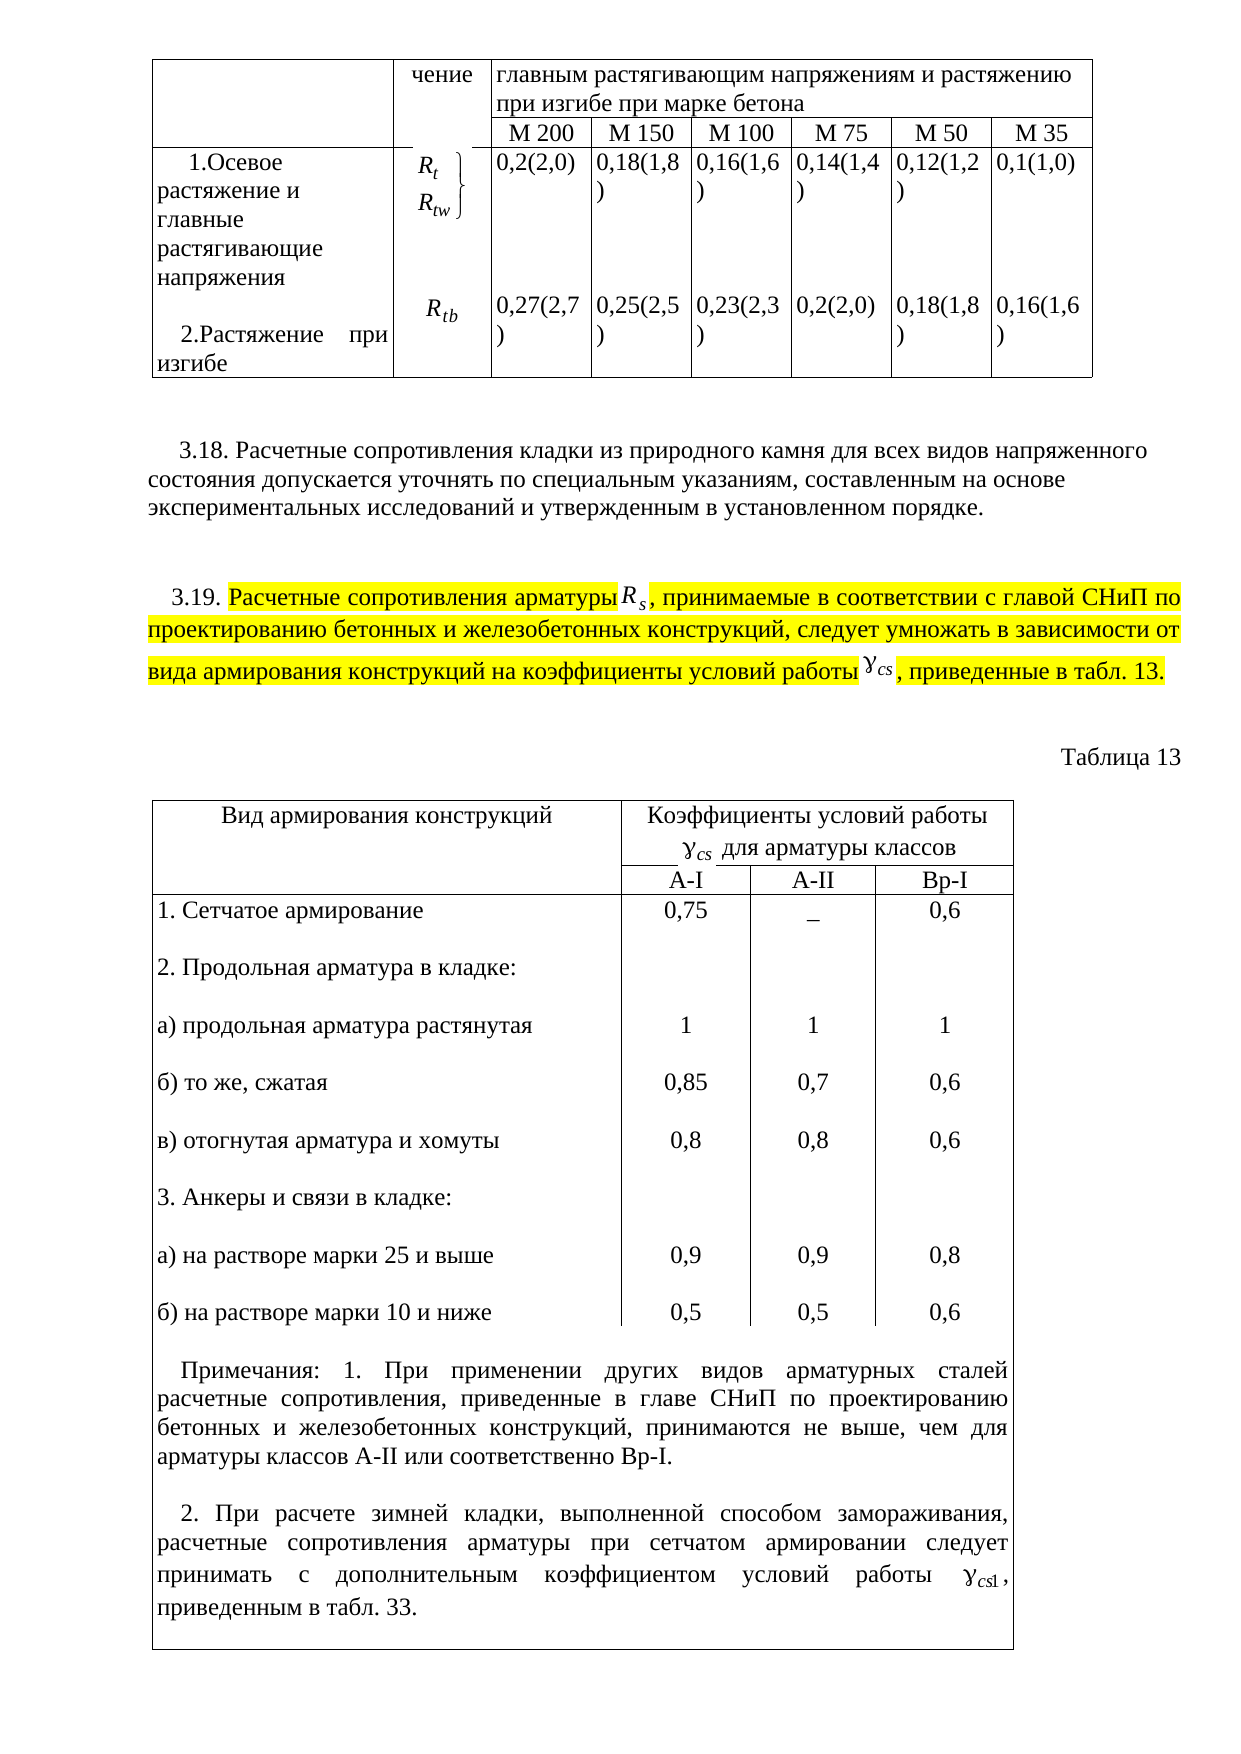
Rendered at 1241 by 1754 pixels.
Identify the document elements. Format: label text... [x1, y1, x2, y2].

table_cell 0,2(2,0) [492, 148, 591, 291]
table_cell _ [751, 895, 875, 952]
table_cell 1 [622, 1010, 750, 1067]
table_cell 0,23(2,3) [692, 291, 791, 377]
table_cell 0,16(1,6) [992, 291, 1092, 377]
table_header главным растягивающим напряжениям и растяжению при изгибе при марке бетона [492, 60, 1092, 117]
table_cell 1 [751, 1010, 875, 1067]
table_cell 0,9 [751, 1240, 875, 1297]
table_cell 2. Продольная арматура в кладке: [153, 952, 621, 1010]
table_cell 1 [876, 1010, 1013, 1067]
table_cell [751, 1182, 875, 1240]
table_cell [876, 952, 1013, 1010]
table_cell б) то же, сжатая [153, 1067, 621, 1125]
table_cell М 150 [592, 118, 691, 146]
table_cell б) на растворе марки 10 и ниже [153, 1297, 621, 1326]
table_cell 0,5 [751, 1297, 875, 1326]
table_cell А-I [622, 866, 750, 894]
table_cell Примечания: 1. При применении других видов арматурных сталей расчетные сопротивления, приведенные в главе СНиП по проектированию бетонных и железобетонных конструкций, принимаются не выше, чем для арматуры классов A-II или соответственно Bp-I. 2. При расчете зимней кладки, выполненной способом замораживания, расчетные сопротивления арматуры при сетчатом армировании следует принимать с дополнительным коэффициентом условий работы , приведенным в табл. 33. [153, 1326, 1013, 1649]
table_cell 0,75 [622, 895, 750, 952]
table_cell 3. Анкеры и связи в кладке: [153, 1182, 621, 1240]
table_cell 0,14(1,4) [792, 148, 891, 291]
table_cell 0,25(2,5) [592, 291, 691, 377]
table_cell 2.Растяжение при изгибе [153, 291, 393, 377]
table_header Коэффициенты условий работы для арматуры классов [622, 801, 1013, 866]
table_header #G0 Вид напряженного состояния [153, 60, 393, 117]
table_cell 0,5 [622, 1297, 750, 1326]
table_cell [153, 865, 621, 894]
table_cell а) на растворе марки 25 и выше [153, 1240, 621, 1297]
table_cell 0,6 [876, 1125, 1013, 1182]
table_cell [876, 1182, 1013, 1240]
table_cell 0,8 [876, 1240, 1013, 1297]
table_cell 1. Сетчатое армирование [153, 895, 621, 952]
table_cell 0,16(1,6) [692, 148, 791, 291]
table_cell 0,9 [622, 1240, 750, 1297]
table_cell A-II [751, 866, 875, 894]
table_cell 0,27(2,7) [492, 291, 591, 377]
text Таблица 13 [148, 742, 1181, 771]
table_header #G0 Вид армирования конструкций [153, 801, 621, 865]
table_cell М 100 [692, 118, 791, 146]
table_cell [394, 291, 491, 377]
table_header чение [394, 60, 491, 117]
text 3.18. Расчетные сопротивления кладки из природного камня для всех видов напряженного состояния допускается уточнять по специальным указаниям, составленным на основе экспериментальных исследований и утвержденным в установленном порядке. [148, 435, 1181, 521]
table_cell М 75 [792, 118, 891, 146]
table_cell М 200 [492, 118, 591, 146]
text 3.19. Расчетные сопротивления арматуры, принимаемые в соответствии с главой СНиП по проектированию бетонных и железобетонных конструкций, следует умножать в зависимости от вида армирования конструкций на коэффициенты условий работы, приведенные в табл. 13. [148, 579, 1181, 685]
table_cell 1.Осевое растяжение и главные растягивающие напряжения [153, 148, 393, 291]
table_cell [153, 117, 393, 146]
table_cell [394, 146, 491, 291]
table_cell М 50 [892, 118, 991, 146]
table_cell [394, 117, 491, 146]
table_cell 0,6 [876, 1067, 1013, 1125]
table_cell [751, 952, 875, 1010]
table_cell [622, 952, 750, 1010]
table_cell 0,8 [622, 1125, 750, 1182]
table_cell [622, 1182, 750, 1240]
table_cell а) продольная арматура растянутая [153, 1010, 621, 1067]
table_cell М 35 [992, 118, 1092, 146]
table_cell 0,6 [876, 1297, 1013, 1326]
table_cell Bp-I [876, 866, 1013, 894]
table_cell 0,8 [751, 1125, 875, 1182]
table_cell 0,2(2,0) [792, 291, 891, 377]
table_cell 0,18(1,8) [892, 291, 991, 377]
table_cell 0,85 [622, 1067, 750, 1125]
table_cell 0,6 [876, 895, 1013, 952]
table_cell 0,18(1,8) [592, 148, 691, 291]
table_cell в) отогнутая арматура и хомуты [153, 1125, 621, 1182]
table_cell 0,1(1,0) [992, 148, 1092, 291]
table_cell 0,7 [751, 1067, 875, 1125]
table_cell 0,12(1,2) [892, 148, 991, 291]
